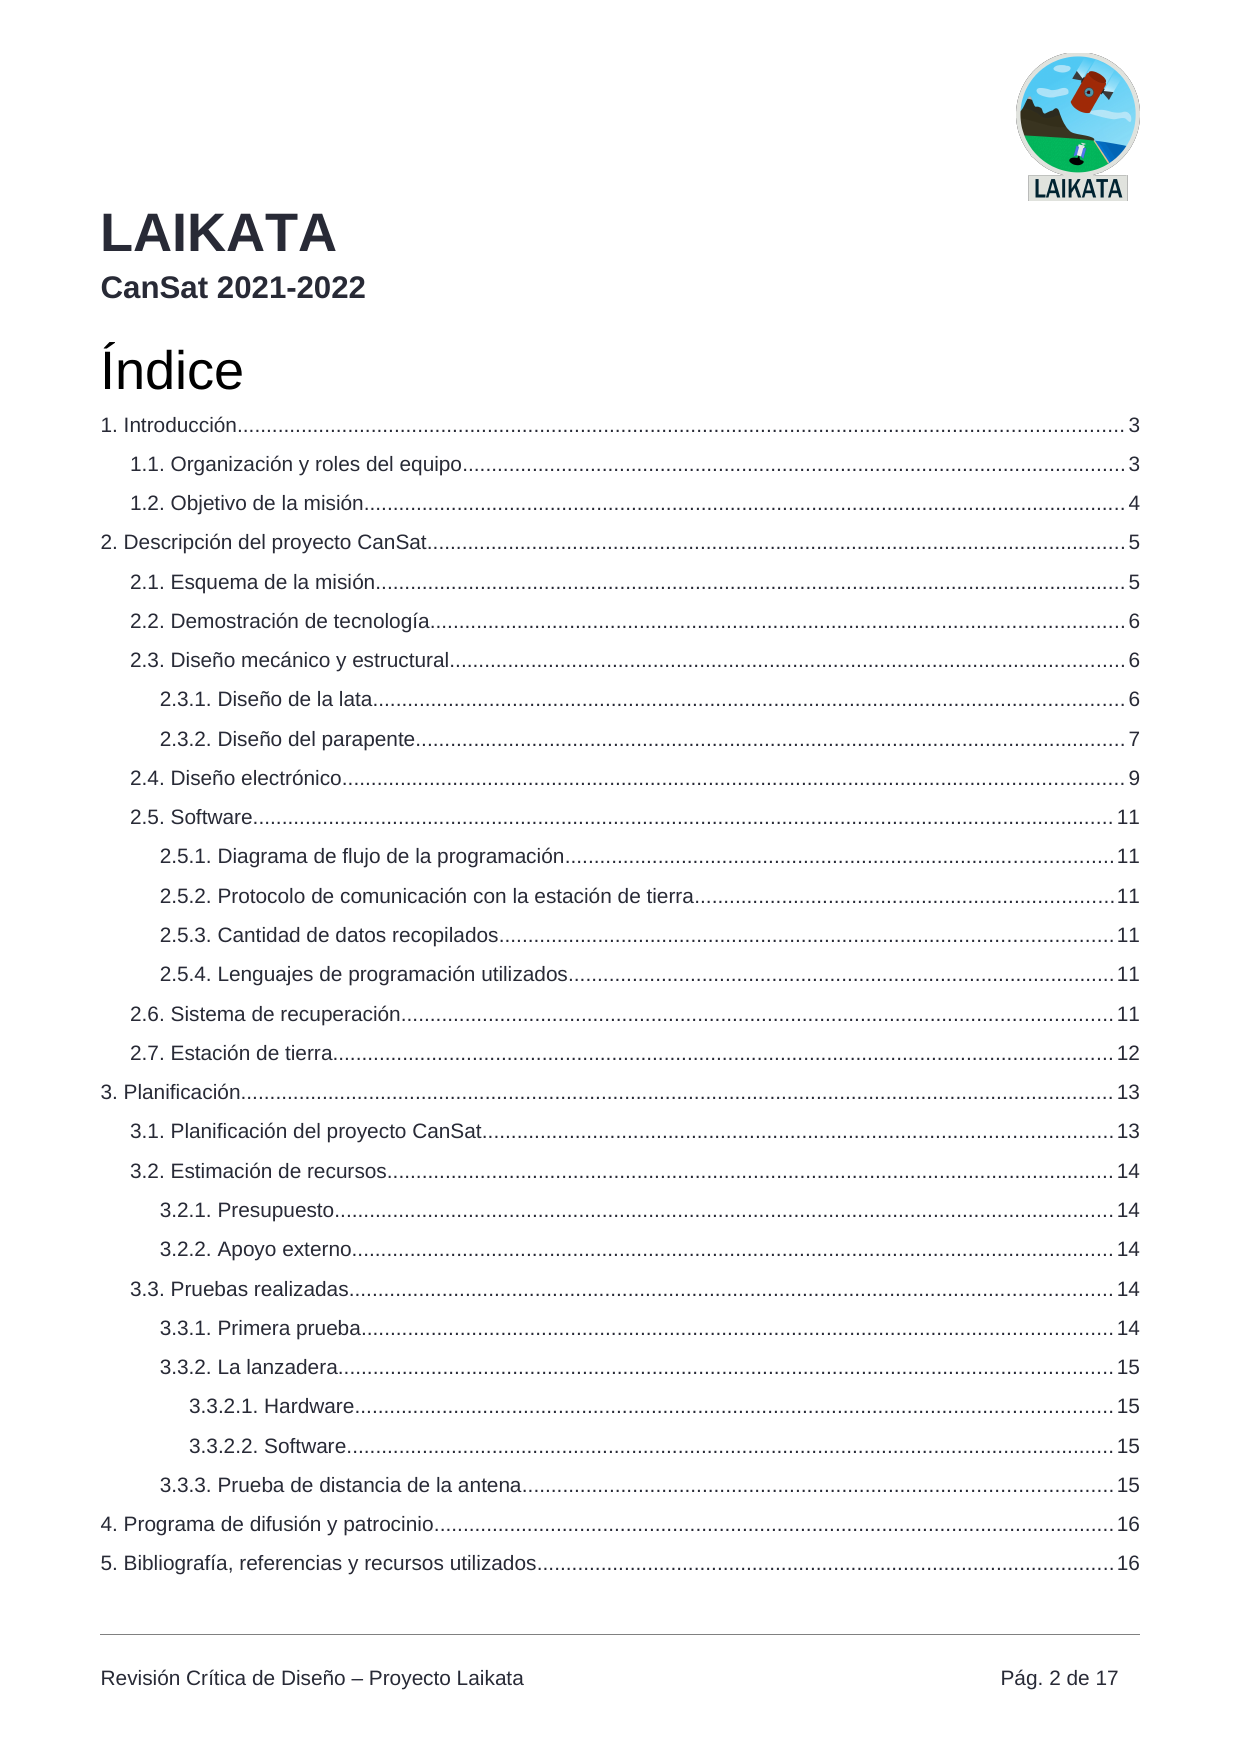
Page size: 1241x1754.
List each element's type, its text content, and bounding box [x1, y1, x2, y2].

text 1.1. Organización y roles del equipo 3 [130, 452, 1140, 476]
text 5. Bibliografía, referencias y recursos utilizados 16 [100, 1551, 1140, 1575]
text 3.3.1. Primera prueba 14 [159, 1316, 1140, 1339]
title LAIKATA [100, 201, 1140, 263]
text 3. Planificación 13 [100, 1080, 1140, 1104]
text 2.1. Esquema de la misión 5 [130, 569, 1140, 593]
subtitle CanSat 2021-2022 [100, 269, 1140, 305]
text 2.3. Diseño mecánico y estructural 6 [130, 648, 1140, 672]
text 2.5. Software 11 [130, 805, 1140, 829]
text 2.3.2. Diseño del parapente 7 [159, 727, 1140, 751]
text 1.2. Objetivo de la misión 4 [130, 491, 1140, 515]
text 2.3.1. Diseño de la lata 6 [159, 687, 1140, 711]
text 2.2. Demostración de tecnología 6 [130, 609, 1140, 633]
text 3.2.2. Apoyo externo 14 [159, 1237, 1140, 1261]
text 3.3.2.1. Hardware 15 [189, 1394, 1140, 1418]
text 2.6. Sistema de recuperación 11 [130, 1001, 1140, 1025]
text 1. Introducción 3 [100, 412, 1140, 436]
text 2.7. Estación de tierra 12 [130, 1041, 1140, 1065]
text 3.2. Estimación de recursos 14 [130, 1158, 1140, 1182]
text 3.3.2. La lanzadera 15 [159, 1355, 1140, 1379]
text 2. Descripción del proyecto CanSat 5 [100, 530, 1140, 554]
text 2.5.1. Diagrama de flujo de la programación 11 [159, 844, 1140, 868]
title Índice [100, 338, 1140, 401]
text 4. Programa de difusión y patrocinio 16 [100, 1512, 1140, 1536]
text 3.3. Pruebas realizadas 14 [130, 1276, 1140, 1300]
text 2.4. Diseño electrónico 9 [130, 766, 1140, 790]
text 2.5.3. Cantidad de datos recopilados 11 [159, 923, 1140, 947]
text 2.5.2. Protocolo de comunicación con la estación de tierra 11 [159, 884, 1140, 908]
picture [1016, 53, 1140, 201]
text 2.5.4. Lenguajes de programación utilizados 11 [159, 962, 1140, 986]
text 3.3.2.2. Software 15 [189, 1433, 1140, 1457]
text 3.3.3. Prueba de distancia de la antena 15 [159, 1473, 1140, 1497]
text 3.1. Planificación del proyecto CanSat 13 [130, 1119, 1140, 1143]
text 3.2.1. Presupuesto 14 [159, 1198, 1140, 1222]
